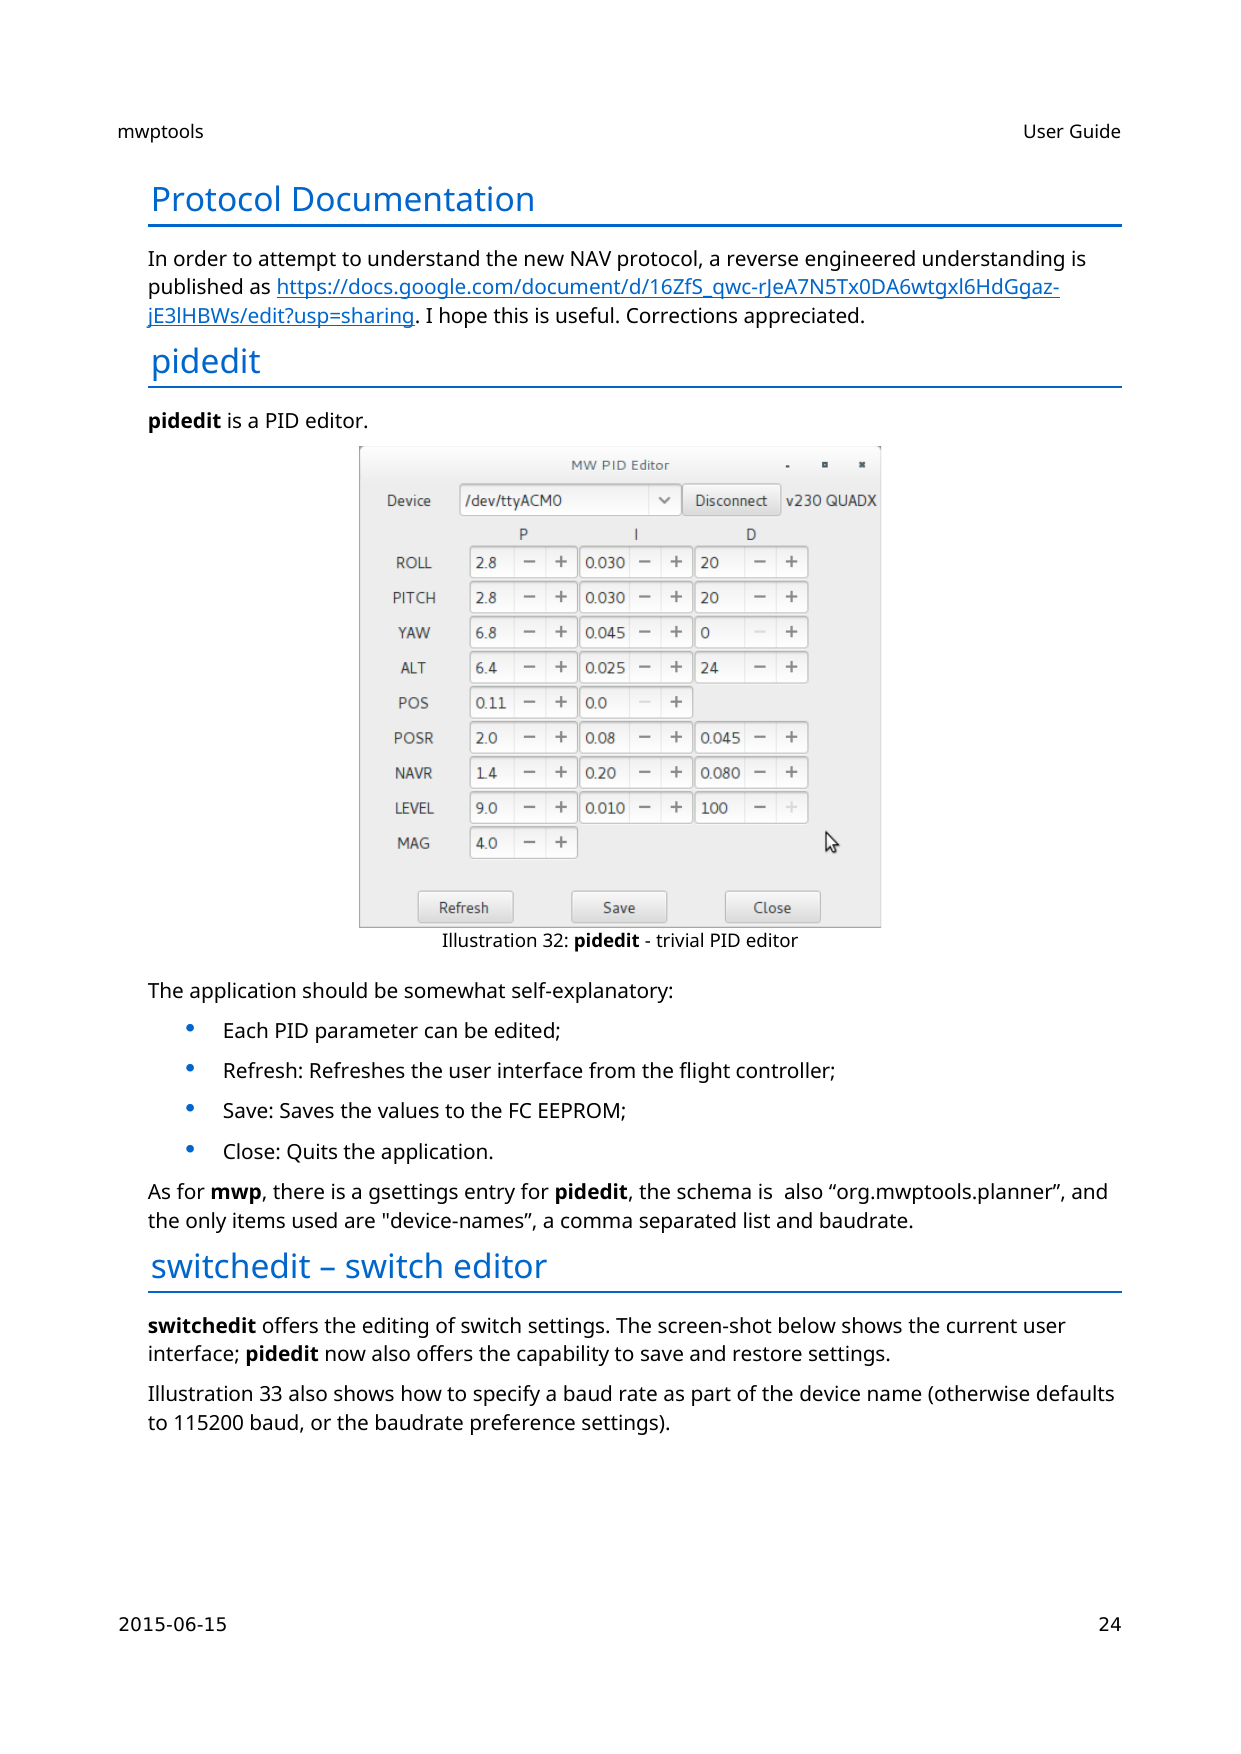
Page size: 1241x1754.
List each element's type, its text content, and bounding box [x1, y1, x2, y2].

text Illustration 32: pidedit - trivial PID editor [359, 928, 881, 953]
text The application should be somewhat self-explanatory: [148, 976, 1122, 1004]
text As for mwp, there is a gsettings entry for pidedit, the schema is also “org.mwptools.planner”, and the only items used are "device-names”, a comma separated list and baudrate. [148, 1177, 1122, 1234]
subtitle Protocol Documentation [148, 173, 1122, 224]
list Save: Saves the values to the FC EEPROM; [185, 1097, 1122, 1125]
text Illustration 33 also shows how to specify a baud rate as part of the device name (otherwise defaults to 115200 baud, or the baudrate preference settings). [148, 1379, 1122, 1436]
text In order to attempt to understand the new NAV protocol, a reverse engineered understanding is published as https://docs.google.com/document/d/16ZfS_qwc-rJeA7N5Tx0DA6wtgxl6HdGgaz-jE3lHBWs/edit?usp=sharing. I hope this is useful. Corrections appreciated. [148, 244, 1122, 329]
list Close: Quits the application. [185, 1137, 1122, 1166]
text pidedit is a PID editor. [148, 406, 1122, 434]
text switchedit offers the editing of switch settings. The screen-shot below shows the current user interface; pidedit now also offers the capability to save and restore settings. [148, 1311, 1122, 1367]
list Refresh: Refreshes the user interface from the flight controller; [185, 1056, 1122, 1085]
subtitle pidedit [148, 335, 1122, 386]
subtitle switchedit – switch editor [148, 1240, 1122, 1291]
picture [359, 446, 882, 928]
list Each PID parameter can be edited; [185, 1016, 1122, 1044]
